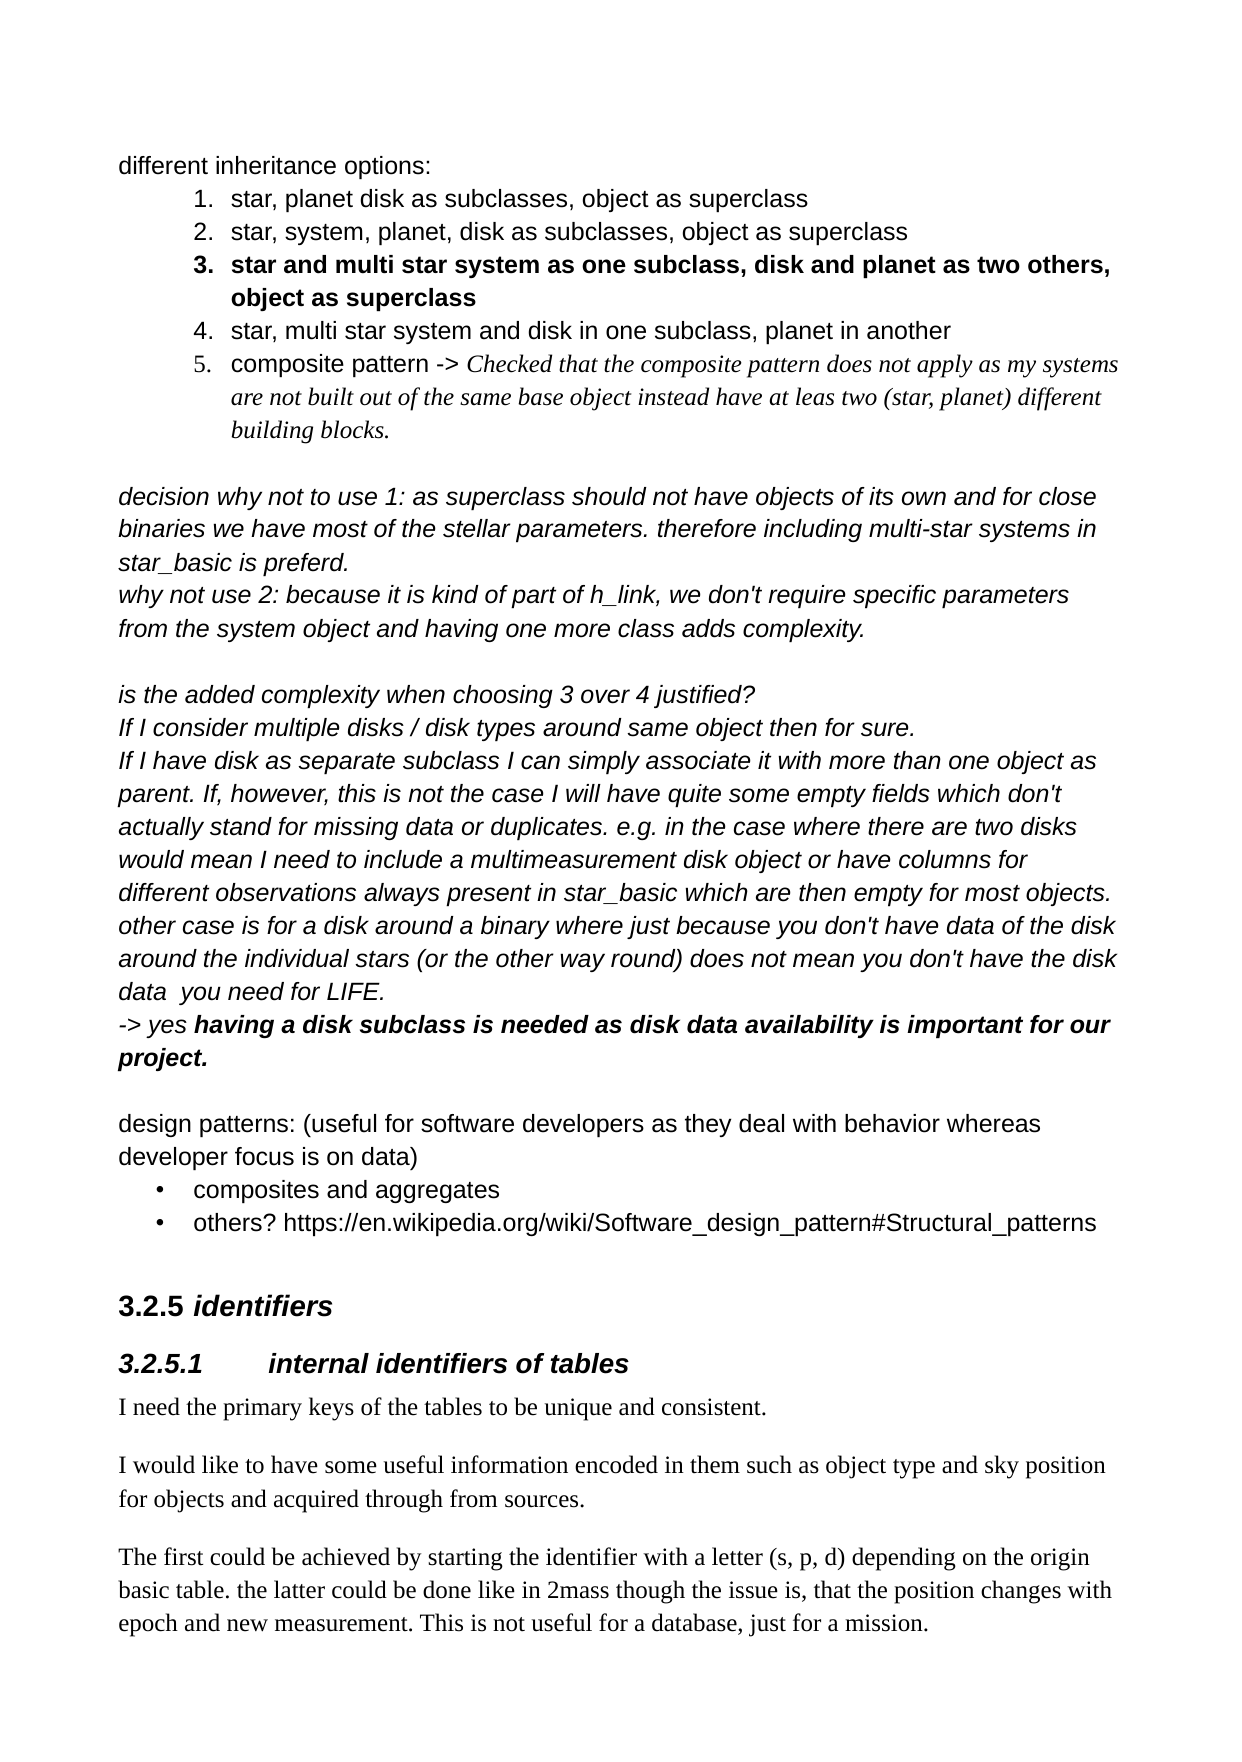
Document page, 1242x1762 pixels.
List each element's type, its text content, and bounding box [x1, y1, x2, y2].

text I would like to have some useful information encoded in them such as object type and sky position for objects and acquired through from sources. [118, 1451, 1124, 1512]
text If I consider multiple disks / disk types around same object then for sure. [118, 713, 1124, 741]
text The first could be achieved by starting the identifier with a letter (s, p, d) depending on the origin basic table. the latter could be done like in 2mass though the issue is, that the position changes with epoch and new measurement. This is not useful for a database, just for a mission. [118, 1542, 1124, 1637]
text I need the primary keys of the tables to be unique and consistent. [118, 1392, 1124, 1421]
text -> yes having a disk subclass is needed as disk data availability is important for our project. [118, 1010, 1124, 1072]
list star, system, planet, disk as subclasses, object as superclass [193, 217, 1124, 246]
list star, multi star system and disk in one subclass, planet in another [193, 316, 1124, 345]
list star and multi star system as one subclass, disk and planet as two others, object as superclass [193, 250, 1124, 312]
list composites and aggregates [156, 1175, 1124, 1204]
subtitle internal identifiers of tables [118, 1347, 1124, 1379]
list star, planet disk as subclasses, object as superclass [193, 184, 1124, 213]
text why not use 2: because it is kind of part of h_link, we don't require specific parameters from the system object and having one more class adds complexity. [118, 581, 1124, 642]
text decision why not to use 1: as superclass should not have objects of its own and for close binaries we have most of the stellar parameters. therefore including multi-star systems in star_basic is preferd. [118, 481, 1124, 576]
text design patterns: (useful for software developers as they deal with behavior whereas developer focus is on data) [118, 1109, 1124, 1171]
text different inheritance options: [118, 151, 1124, 180]
text If I have disk as separate subclass I can simply associate it with more than one object as parent. If, however, this is not the case I will have quite some empty fields which don't actually stand for missing data or duplicates. e.g. in the case where there are two disks would mean I need to include a multimeasurement disk object or have columns for different observations always present in star_basic which are then empty for most objects. other case is for a disk around a binary where just because you don't have data of the disk around the individual stars (or the other way round) does not mean you don't have the disk data you need for LIFE. [118, 746, 1124, 1006]
subtitle identifiers [118, 1289, 1124, 1322]
list others? https://en.wikipedia.org/wiki/Software_design_pattern#Structural_patterns [156, 1208, 1124, 1237]
text is the added complexity when choosing 3 over 4 justified? [118, 679, 1124, 708]
list composite pattern -> Checked that the composite pattern does not apply as my systems are not built out of the same base object instead have at leas two (star, planet) different building blocks. [193, 349, 1124, 444]
